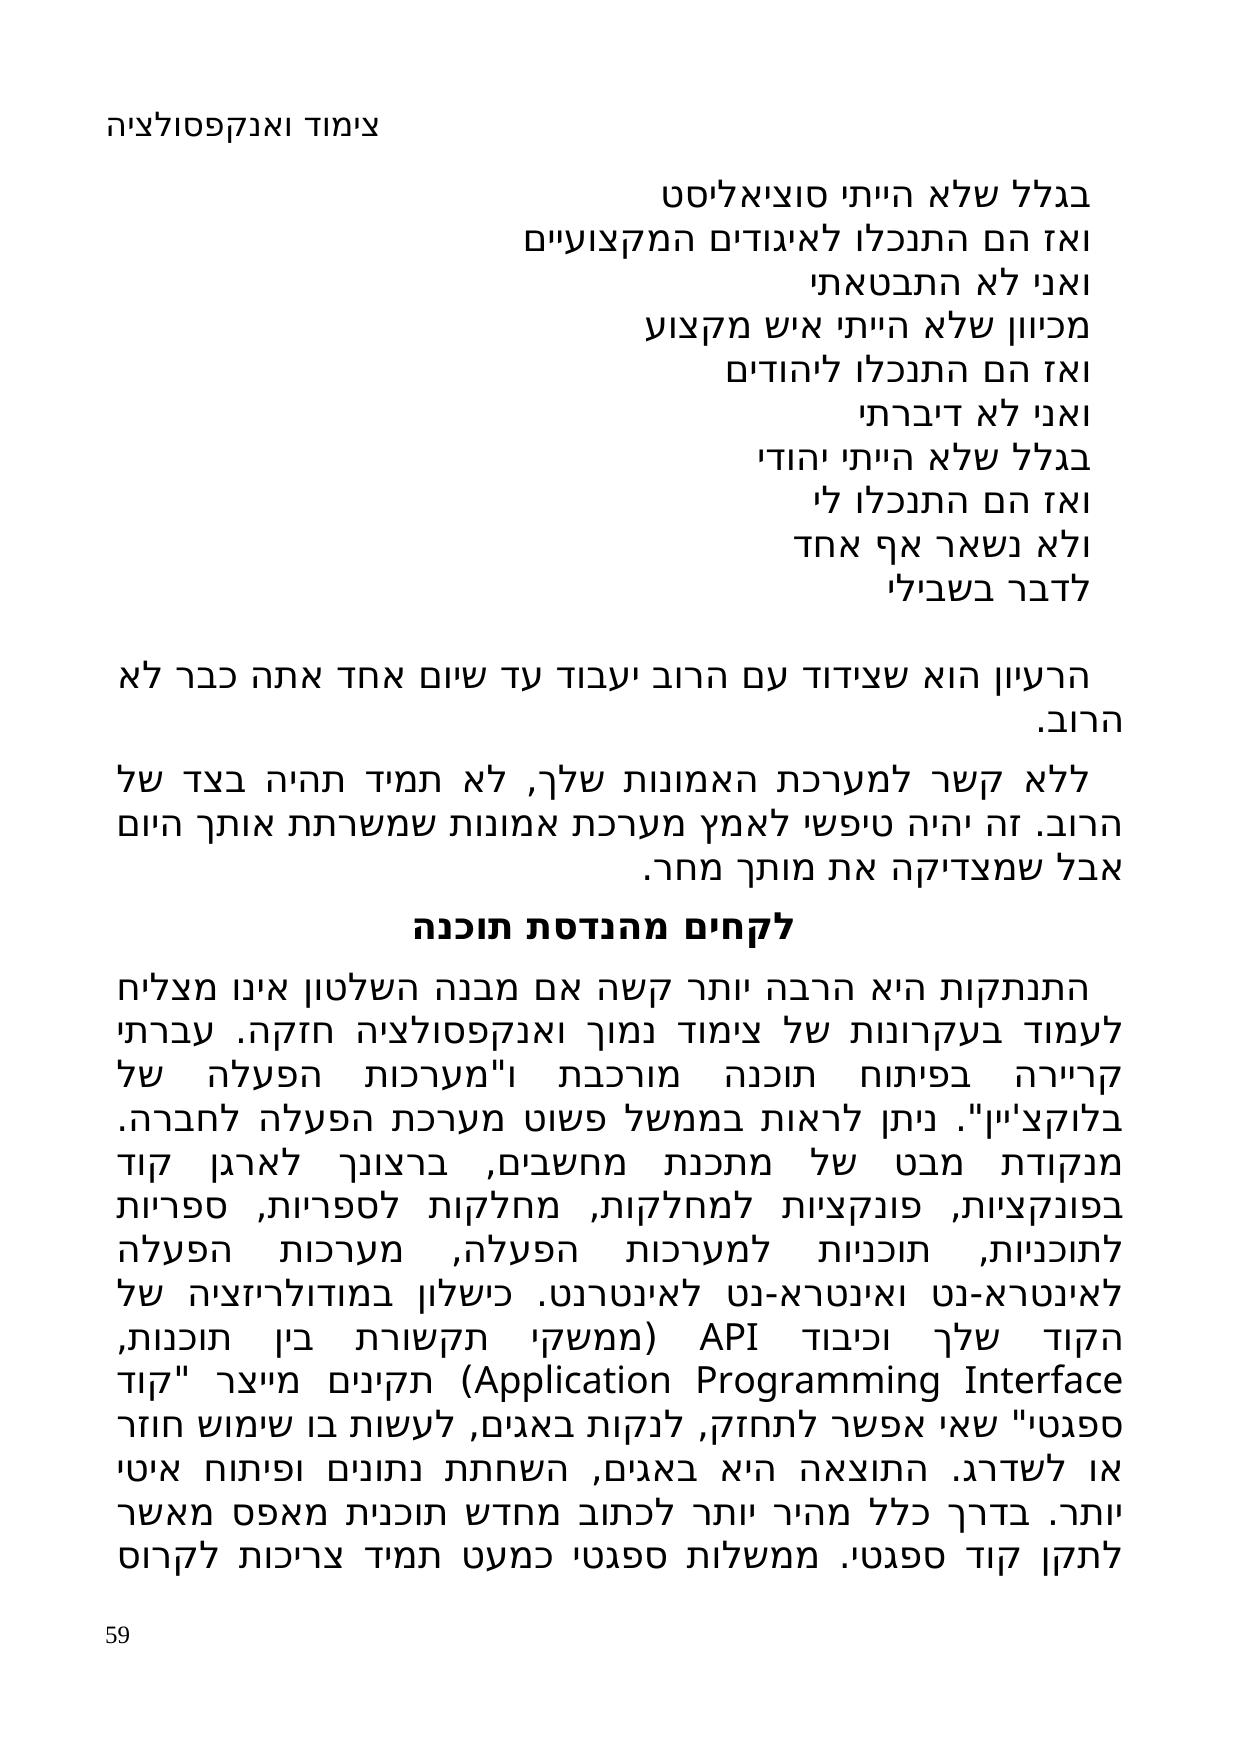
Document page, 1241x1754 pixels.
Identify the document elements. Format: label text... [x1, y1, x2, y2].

text בגלל שלא הייתי סוציאליסט [116, 172, 1124, 216]
text ללא קשר למערכת האמונות שלך, לא תמיד תהיה בצד של הרוב. זה יהיה טיפשי לאמץ מערכת אמונות שמשרתת אותך היום אבל שמצדיקה את מותך מחר. [116, 757, 1124, 889]
text התנתקות היא הרבה יותר קשה אם מבנה השלטון אינו מצליח לעמוד בעקרונות של צימוד נמוך ואנקפסולציה חזקה. עברתי קריירה בפיתוח תוכנה מורכבת ו"מערכות הפעלה של בלוקצ'יין". ניתן לראות בממשל פשוט מערכת הפעלה לחברה. מנקודת מבט של מתכנת מחשבים, ברצונך לארגן קוד בפונקציות, פונקציות למחלקות, מחלקות לספריות, ספריות לתוכניות, תוכניות למערכות הפעלה, מערכות הפעלה לאינטרא-נט ואינטרא-נט לאינטרנט. כישלון במודולריזציה של הקוד שלך וכיבוד API (ממשקי תקשורת בין תוכנות, Application Programming Interface) תקינים מייצר "קוד ספגטי" שאי אפשר לתחזק, לנקות באגים, לעשות בו שימוש חוזר או לשדרג. התוצאה היא באגים, השחתת נתונים ופיתוח איטי יותר. בדרך כלל מהיר יותר לכתוב מחדש תוכנית מאפס מאשר לתקן קוד ספגטי. ממשלות ספגטי כמעט תמיד צריכות לקרוס ולעיתים נדירות הן מסוגלות לבצע רפורמה. [116, 965, 1124, 1577]
text ולא נשאר אף אחד [116, 522, 1124, 566]
subtitle לקחים מהנדסת תוכנה [116, 905, 1124, 949]
text בגלל שלא הייתי יהודי [116, 435, 1124, 479]
text ואז הם התנכלו ליהודים [116, 347, 1124, 391]
text לדבר בשבילי [116, 566, 1124, 610]
text ואני לא התבטאתי [116, 260, 1124, 304]
text ואני לא דיברתי [116, 391, 1124, 435]
text ואז הם התנכלו לאיגודים המקצועיים [116, 216, 1124, 260]
text ואז הם התנכלו לי [116, 479, 1124, 522]
text מכיוון שלא הייתי איש מקצוע [116, 304, 1124, 347]
text הרעיון הוא שצידוד עם הרוב יעבוד עד שיום אחד אתה כבר לא הרוב. [116, 654, 1124, 741]
